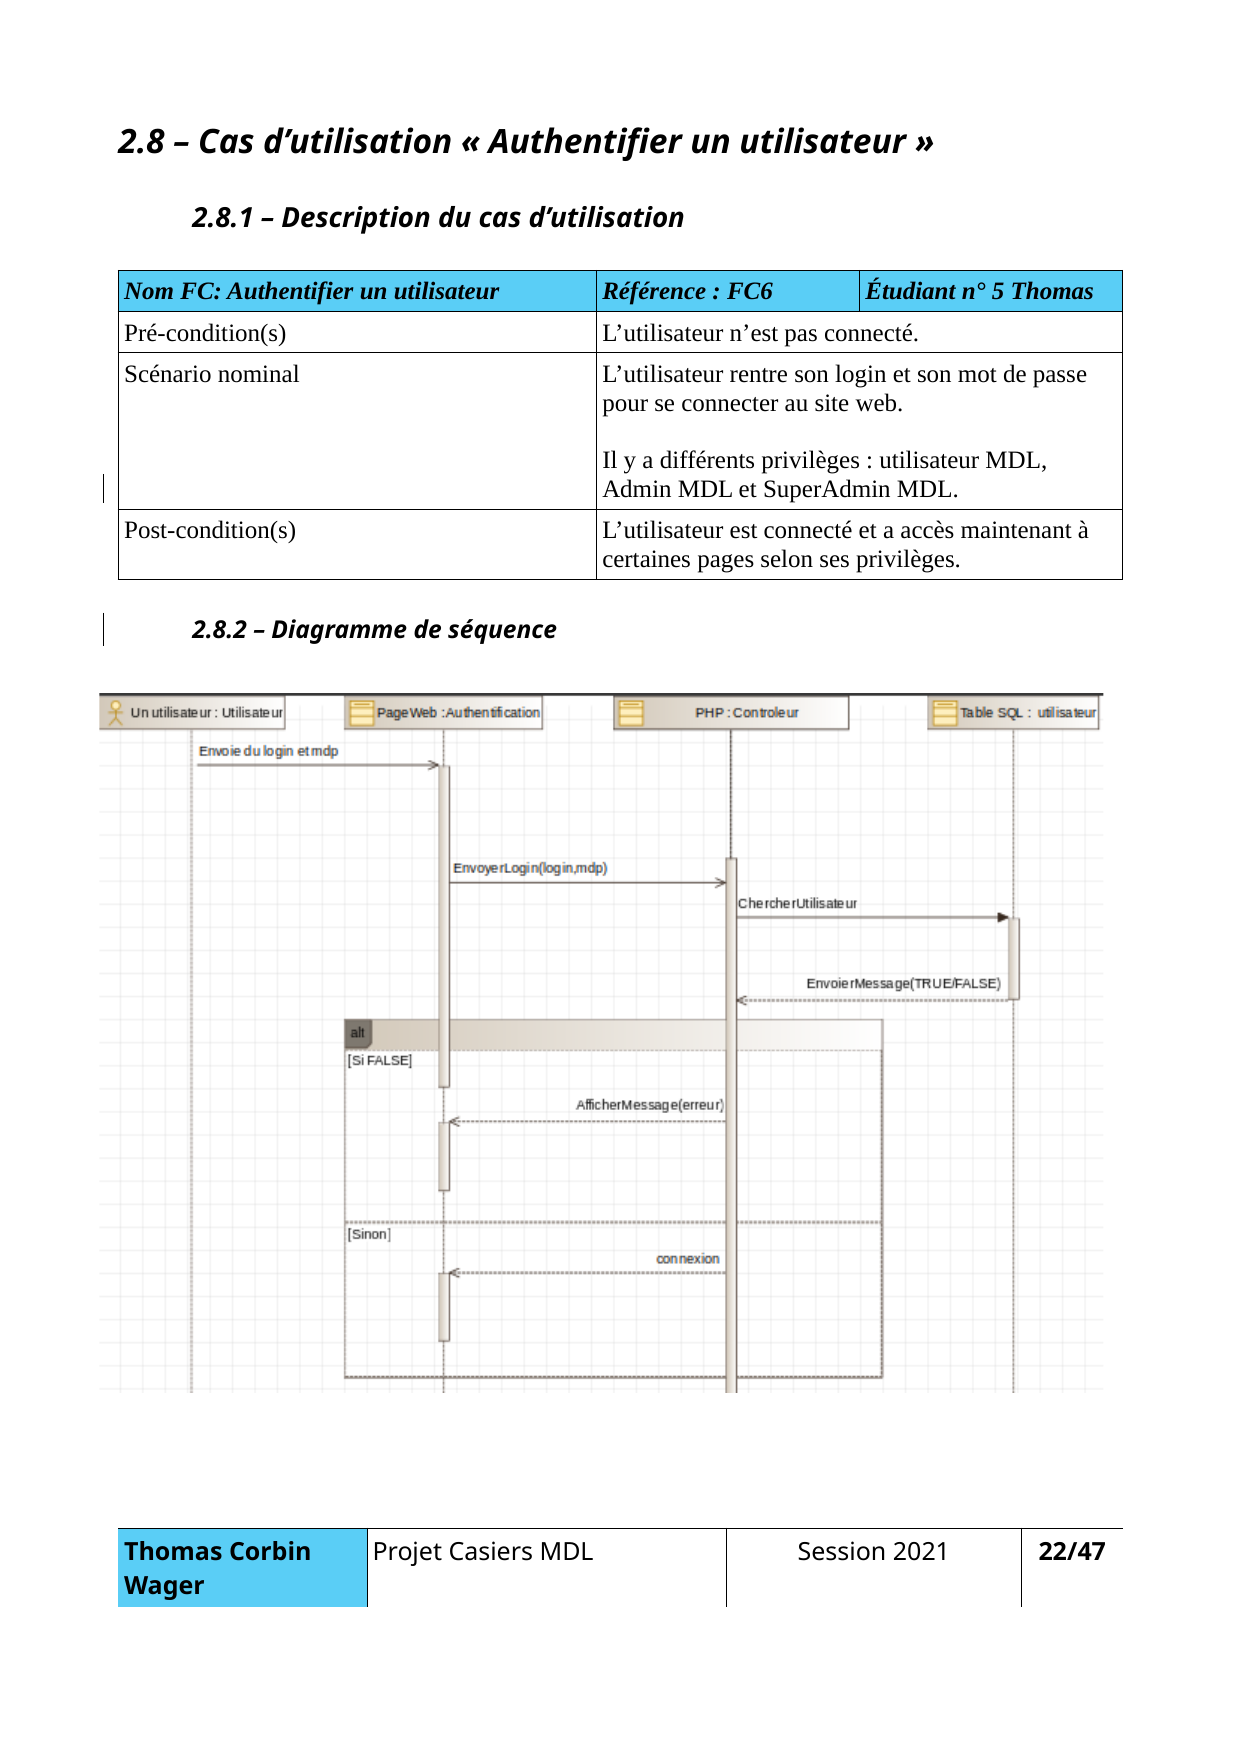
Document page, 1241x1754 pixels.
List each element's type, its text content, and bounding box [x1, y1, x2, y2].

table_header Étudiant n° 5 Thomas [860, 271, 1122, 311]
subtitle 2.8.1 – Description du cas d’utilisation [118, 198, 1122, 236]
table_header Nom FC: Authentifier un utilisateur [119, 271, 596, 311]
table_cell L’utilisateur est connecté et a accès maintenant à certaines pages selon ses privilèges. [597, 510, 1122, 578]
subtitle 2.8.2 – Diagramme de séquence [118, 612, 1122, 646]
table_header Référence : FC6 [597, 271, 859, 311]
table_cell L’utilisateur rentre son login et son mot de passe pour se connecter au site web. Il y a différents privilèges : utilisateur MDL, Admin MDL et SuperAdmin MDL. [597, 353, 1122, 508]
table_cell Pré-condition(s) [119, 312, 596, 352]
subtitle 2.8 – Cas d’utilisation « Authentifier un utilisateur » [118, 118, 1122, 164]
table_cell Post-condition(s) [119, 510, 596, 578]
table_cell L’utilisateur n’est pas connecté. [597, 312, 1122, 352]
picture [99, 693, 1104, 1393]
table_cell Scénario nominal [119, 353, 596, 508]
